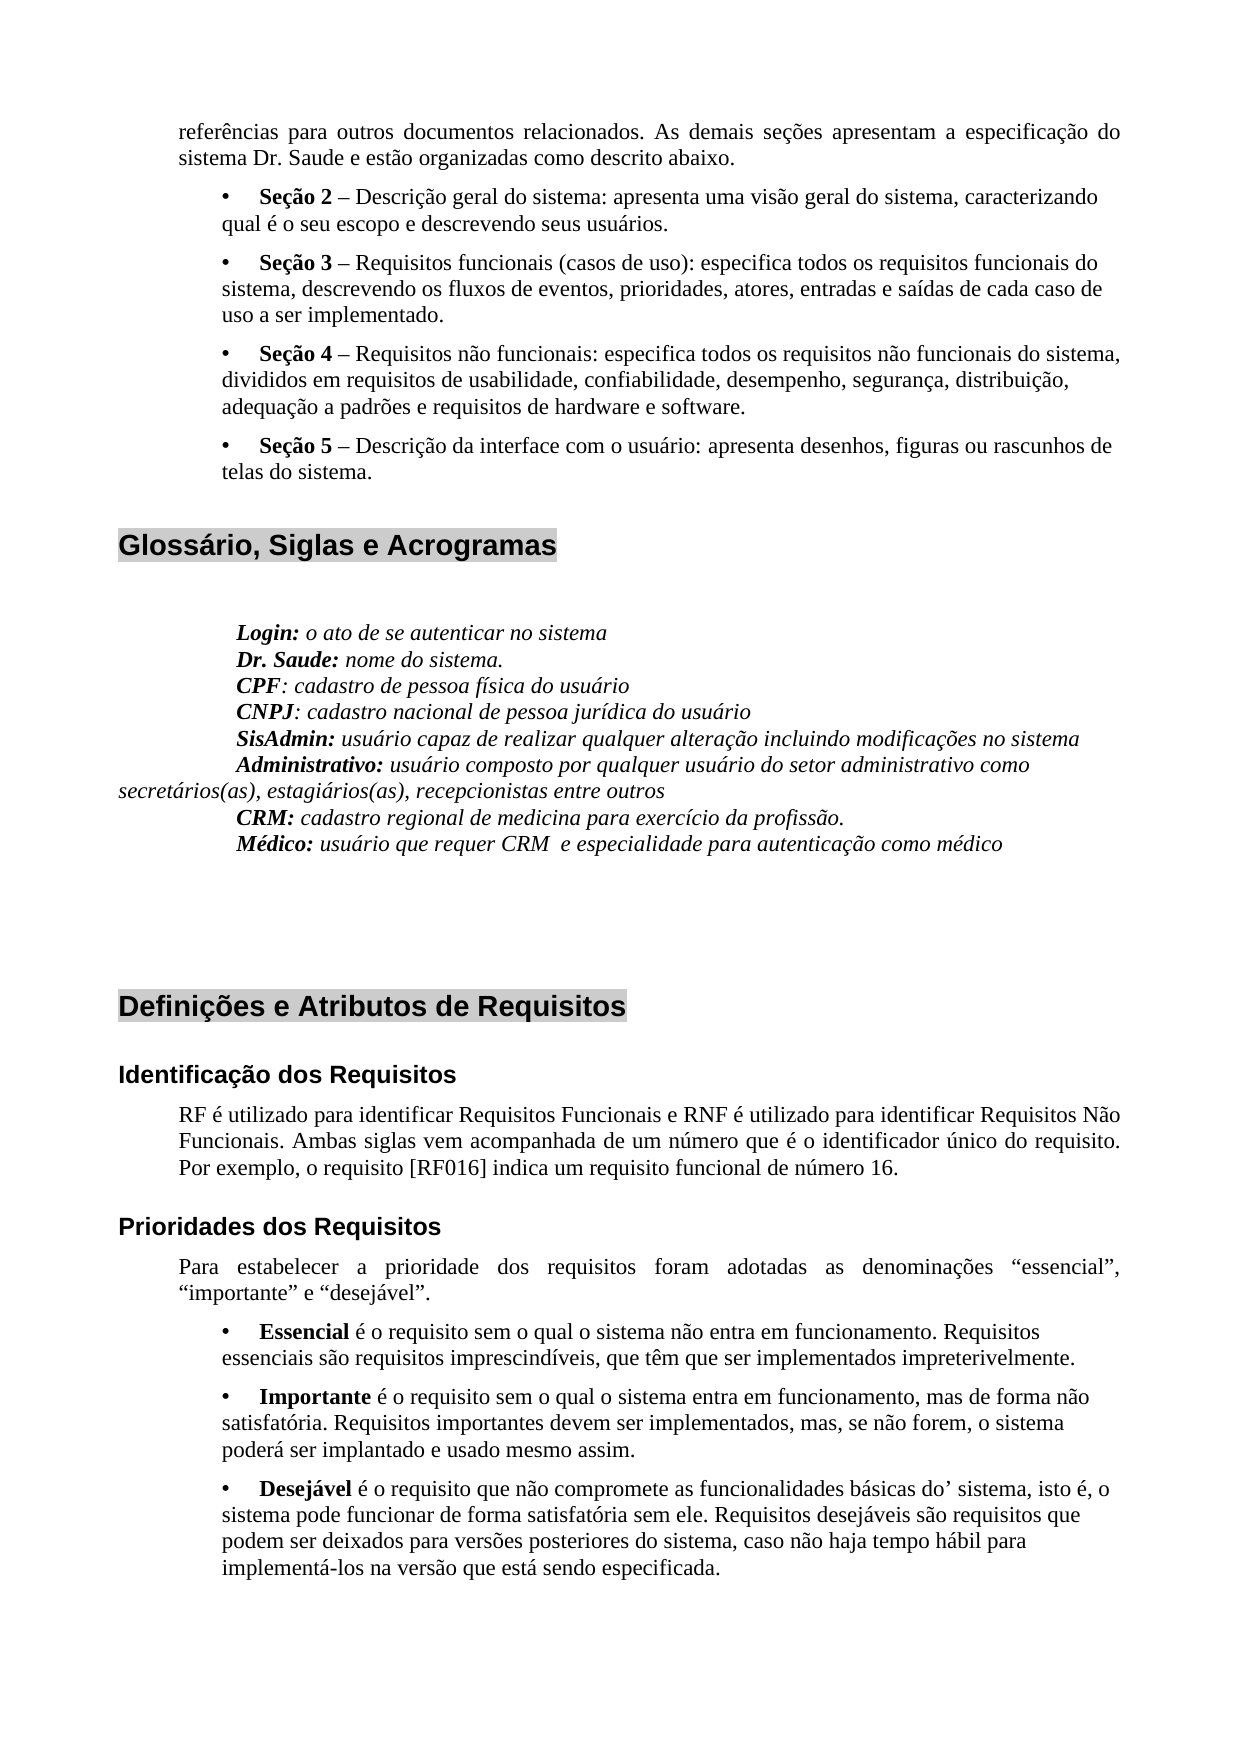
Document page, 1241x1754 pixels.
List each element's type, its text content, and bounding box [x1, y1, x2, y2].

text Administrativo: usuário composto por qualquer usuário do setor administrativo como secretários(as), estagiários(as), recepcionistas entre outros [118, 751, 1122, 804]
list Seção 3 – Requisitos funcionais (casos de uso): especifica todos os requisitos funcionais do sistema, descrevendo os fluxos de eventos, prioridades, atores, entradas e saídas de cada caso de uso a ser implementado. [184, 248, 1122, 328]
text Definições e Atributos de Requisitos [118, 989, 1122, 1022]
text CPF: cadastro de pessoa física do usuário [118, 672, 1122, 698]
text referências para outros documentos relacionados. As demais seções apresentam a especificação do sistema Dr. Saude e estão organizadas como descrito abaixo. [178, 118, 1122, 171]
list Essencial é o requisito sem o qual o sistema não entra em funcionamento. Requisitos essenciais são requisitos imprescindíveis, que têm que ser implementados impreterivelmente. [184, 1318, 1122, 1371]
list Seção 2 – Descrição geral do sistema: apresenta uma visão geral do sistema, caracterizando qual é o seu escopo e descrevendo seus usuários. [184, 183, 1122, 236]
text Login: o ato de se autenticar no sistema [118, 619, 1122, 646]
text Para estabelecer a prioridade dos requisitos foram adotadas as denominações “essencial”, “importante” e “desejável”. [178, 1253, 1122, 1305]
list Desejável é o requisito que não compromete as funcionalidades básicas do’ sistema, isto é, o sistema pode funcionar de forma satisfatória sem ele. Requisitos desejáveis são requisitos que podem ser deixados para versões posteriores do sistema, caso não haja tempo hábil para implementá-los na versão que está sendo especificada. [184, 1475, 1122, 1580]
text Dr. Saude: nome do sistema. [118, 646, 1122, 672]
text Médico: usuário que requer CRM e especialidade para autenticação como médico [118, 830, 1122, 856]
text Glossário, Siglas e Acrogramas [118, 528, 1122, 562]
text Identificação dos Requisitos [118, 1060, 1122, 1089]
text SisAdmin: usuário capaz de realizar qualquer alteração incluindo modificações no sistema [118, 725, 1122, 751]
list Seção 5 – Descrição da interface com o usuário: apresenta desenhos, figuras ou rascunhos de telas do sistema. [184, 432, 1122, 484]
text RF é utilizado para identificar Requisitos Funcionais e RNF é utilizado para identificar Requisitos Não Funcionais. Ambas siglas vem acompanhada de um número que é o identificador único do requisito. Por exemplo, o requisito [RF016] indica um requisito funcional de número 16. [178, 1101, 1122, 1180]
text CNPJ: cadastro nacional de pessoa jurídica do usuário [118, 698, 1122, 725]
text Prioridades dos Requisitos [118, 1211, 1122, 1240]
list Seção 4 – Requisitos não funcionais: especifica todos os requisitos não funcionais do sistema, divididos em requisitos de usabilidade, confiabilidade, desempenho, segurança, distribuição, adequação a padrões e requisitos de hardware e software. [184, 340, 1122, 419]
list Importante é o requisito sem o qual o sistema entra em funcionamento, mas de forma não satisfatória. Requisitos importantes devem ser implementados, mas, se não forem, o sistema poderá ser implantado e usado mesmo assim. [184, 1383, 1122, 1462]
text CRM: cadastro regional de medicina para exercício da profissão. [118, 804, 1122, 830]
